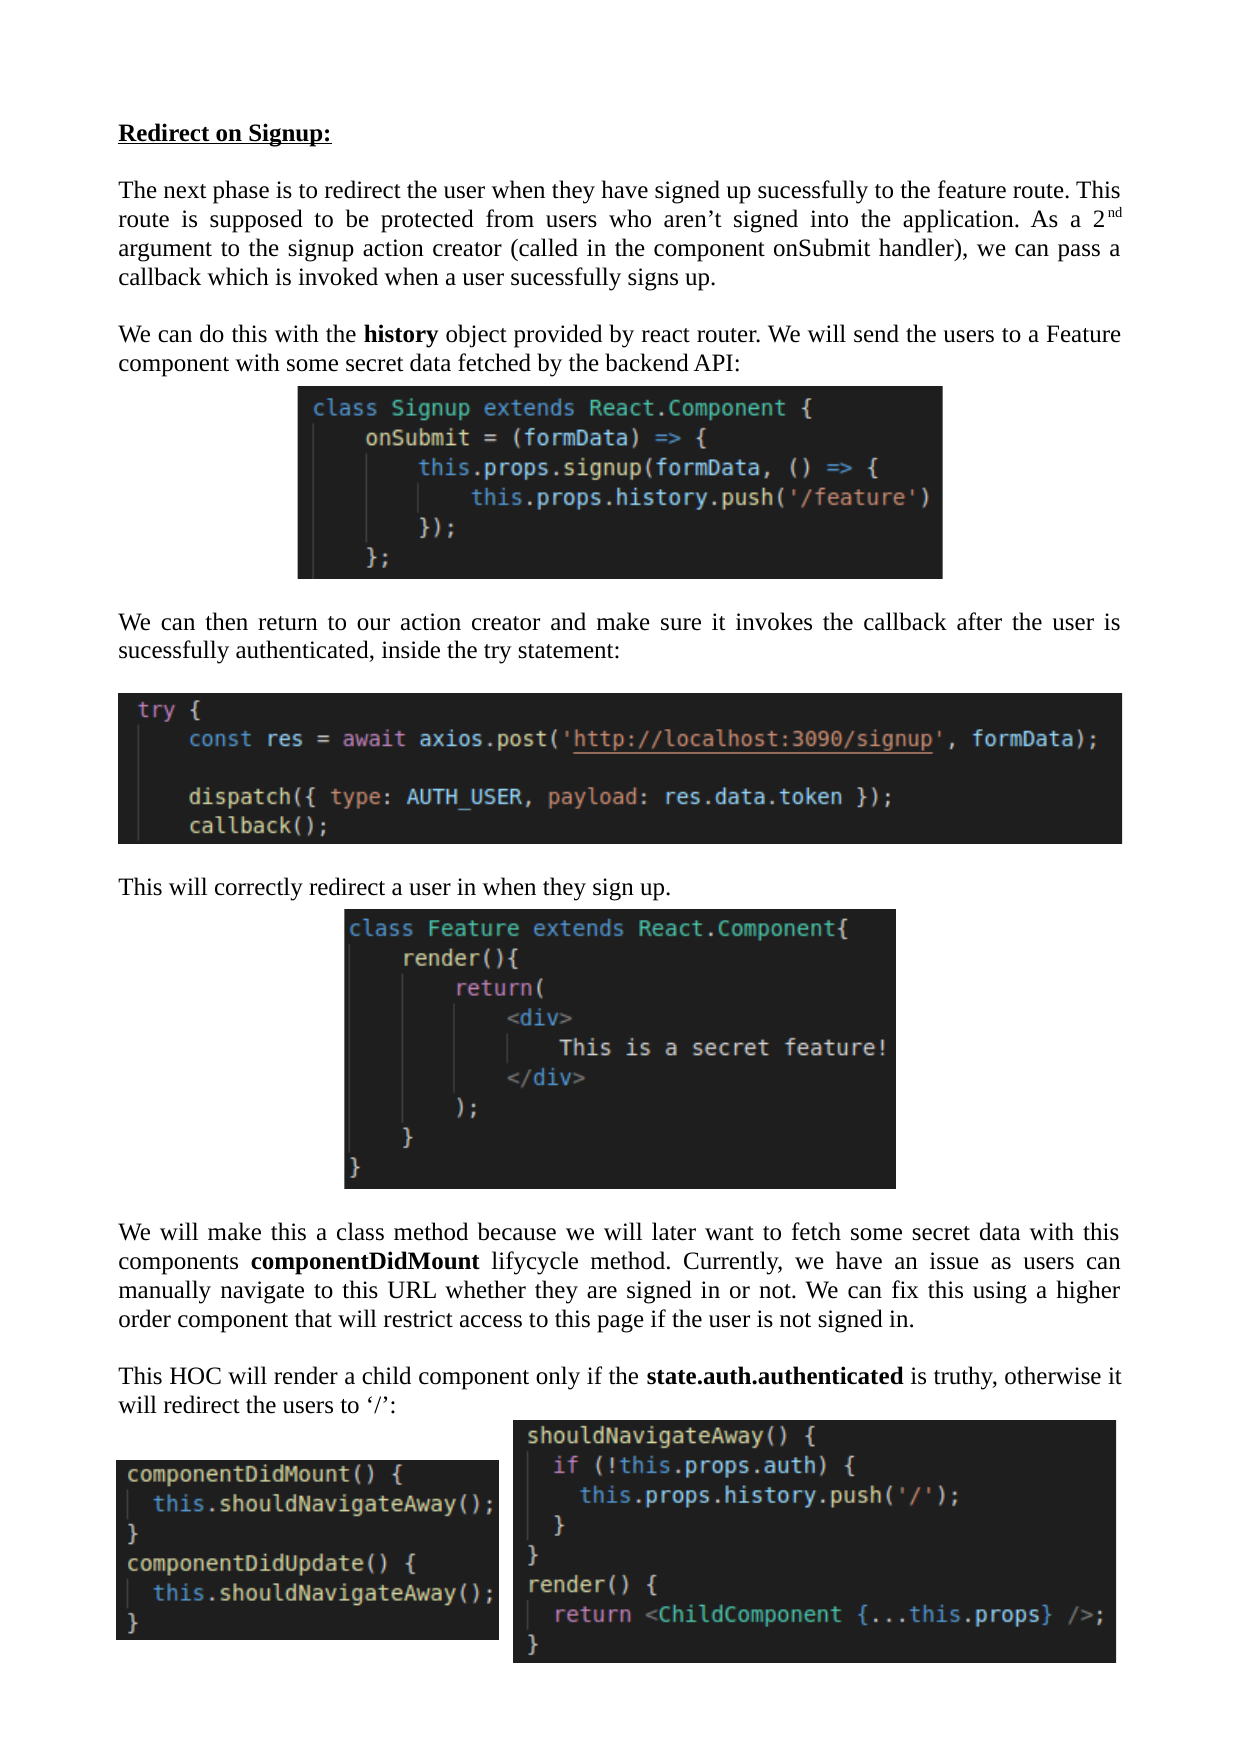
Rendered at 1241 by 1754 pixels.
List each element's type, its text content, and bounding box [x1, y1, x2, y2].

picture [513, 1420, 1117, 1663]
picture [116, 1460, 499, 1640]
text We will make this a class method because we will later want to fetch some secret data with this components componentDidMount lifycycle method. Currently, we have an issue as users can manually navigate to this URL whether they are signed in or not. We can fix this using a higher order component that will restrict access to this page if the user is not signed in. [118, 1217, 1122, 1332]
picture [344, 909, 896, 1189]
text We can do this with the history object provided by react router. We will send the users to a Feature component with some secret data fetched by the backend API: [118, 319, 1122, 377]
text We can then return to our action creator and make sure it invokes the callback after the user is sucessfully authenticated, inside the try statement: [118, 607, 1122, 664]
text This HOC will render a child component only if the state.auth.authenticated is truthy, otherwise it will redirect the users to ‘/’: [118, 1361, 1122, 1419]
picture [118, 693, 1123, 844]
picture [297, 386, 943, 579]
text This will correctly redirect a user in when they sign up. [118, 872, 1122, 901]
text The next phase is to redirect the user when they have signed up sucessfully to the feature route. This route is supposed to be protected from users who aren’t signed into the application. As a 2nd argument to the signup action creator (called in the component onSubmit handler), we can pass a callback which is invoked when a user sucessfully signs up. [118, 176, 1122, 291]
text Redirect on Signup: [118, 118, 1122, 147]
